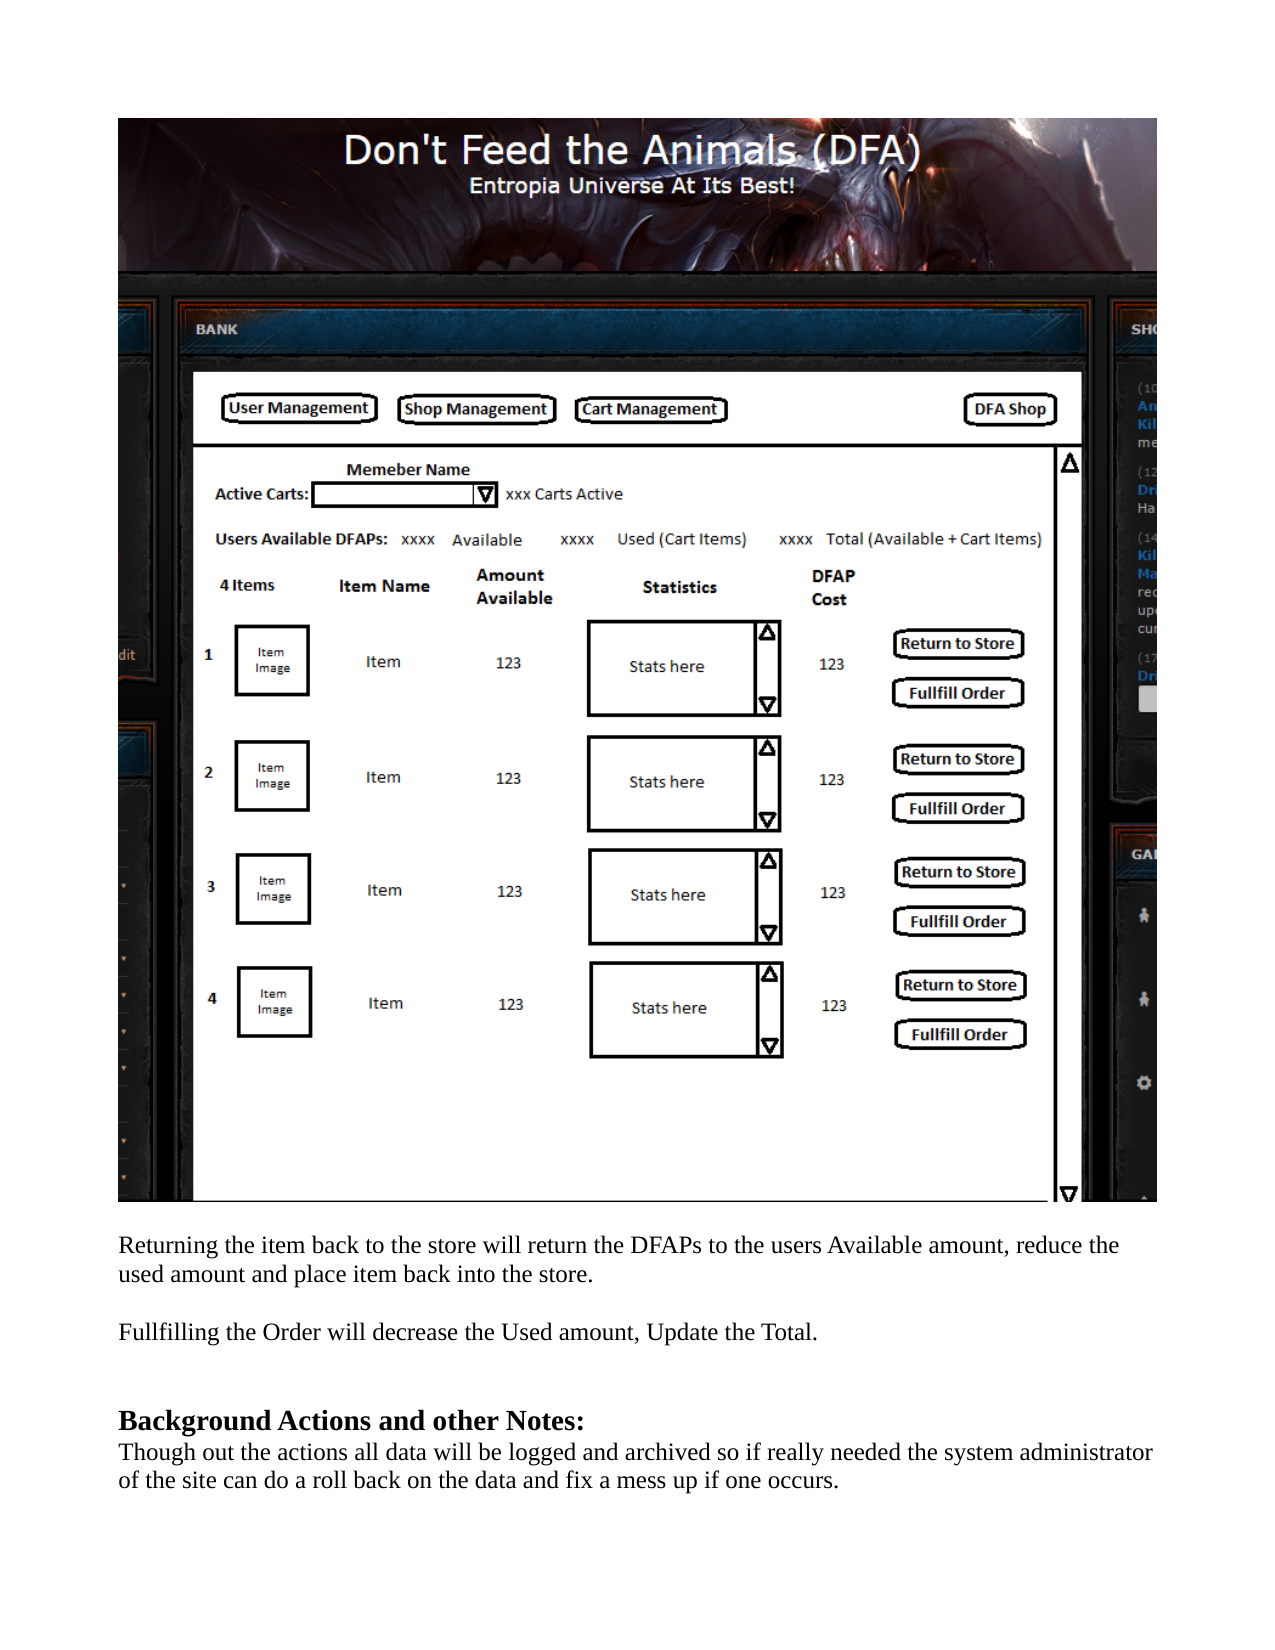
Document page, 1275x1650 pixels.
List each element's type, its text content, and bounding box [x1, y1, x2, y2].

text Background Actions and other Notes: [118, 1403, 1157, 1437]
text Returning the item back to the store will return the DFAPs to the users Available amount, reduce the used amount and place item back into the store. [118, 1231, 1157, 1288]
text Fullfilling the Order will decrease the Used amount, Update the Total. [118, 1317, 1157, 1346]
picture [118, 118, 1157, 1202]
text Though out the actions all data will be logged and archived so if really needed the system administrator of the site can do a roll back on the data and fix a mess up if one occurs. [118, 1437, 1157, 1494]
